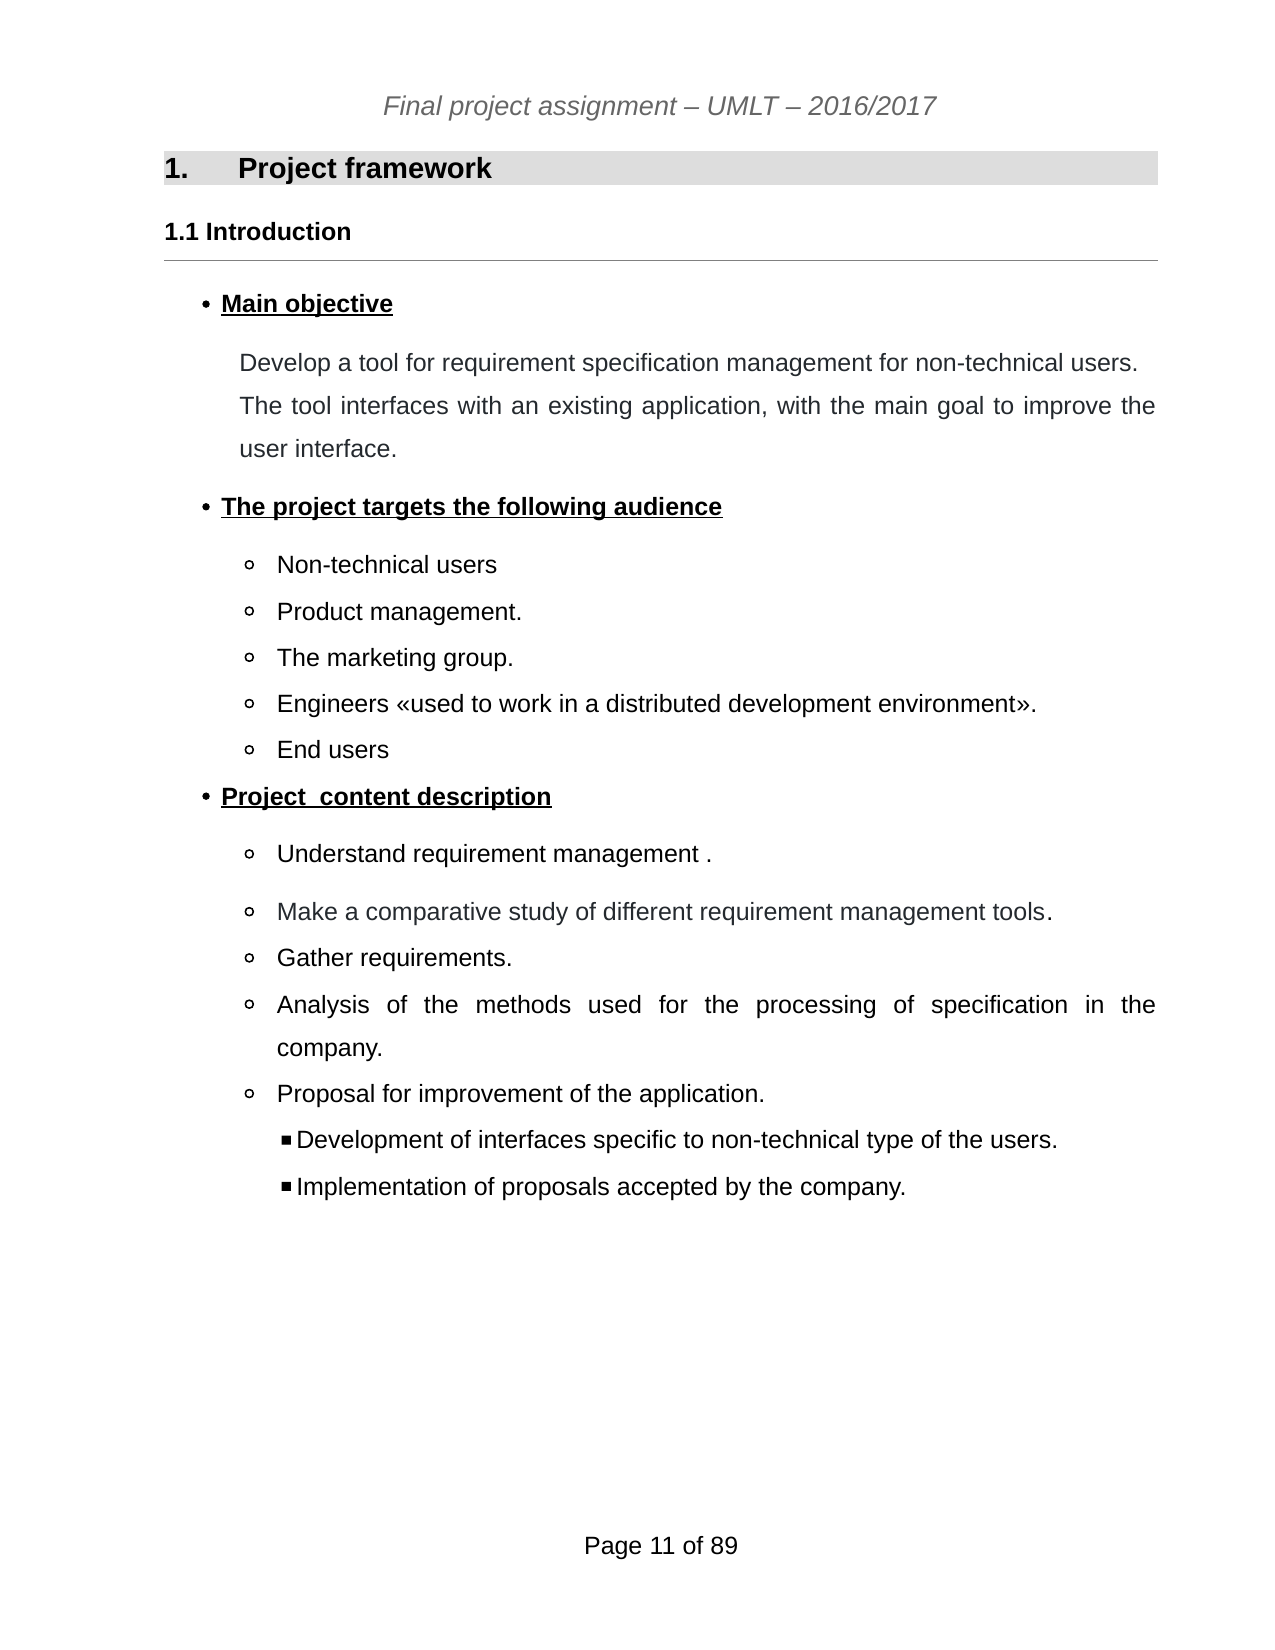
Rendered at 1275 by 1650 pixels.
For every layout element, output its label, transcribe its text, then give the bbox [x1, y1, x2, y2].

list End users [239, 735, 1158, 764]
list Non-technical users [239, 550, 1158, 579]
list Implementation of proposals accepted by the company. [277, 1172, 1158, 1200]
subtitle 1.1 Introduction [164, 217, 1158, 245]
list Project content description [202, 782, 1158, 810]
list Proposal for improvement of the application. [239, 1079, 1158, 1108]
list Understand requirement management . [239, 839, 1158, 868]
list The tool interfaces with an existing application, with the main goal to improve the user interface. [202, 391, 1158, 463]
list The marketing group. [239, 643, 1158, 672]
list Analysis of the methods used for the processing of specification in the company. [239, 990, 1158, 1062]
list Product management. [239, 597, 1158, 625]
list Main objective [202, 289, 1158, 318]
list Develop a tool for requirement specification management for non-technical users. [202, 348, 1158, 376]
list The project targets the following audience [202, 492, 1158, 521]
list Development of interfaces specific to non-technical type of the users. [277, 1125, 1158, 1154]
list Gather requirements. [239, 943, 1158, 972]
list Make a comparative study of different requirement management tools. [239, 897, 1158, 926]
subtitle 1. Project framework [164, 151, 1158, 185]
list Engineers «used to work in a distributed development environment». [239, 689, 1158, 718]
